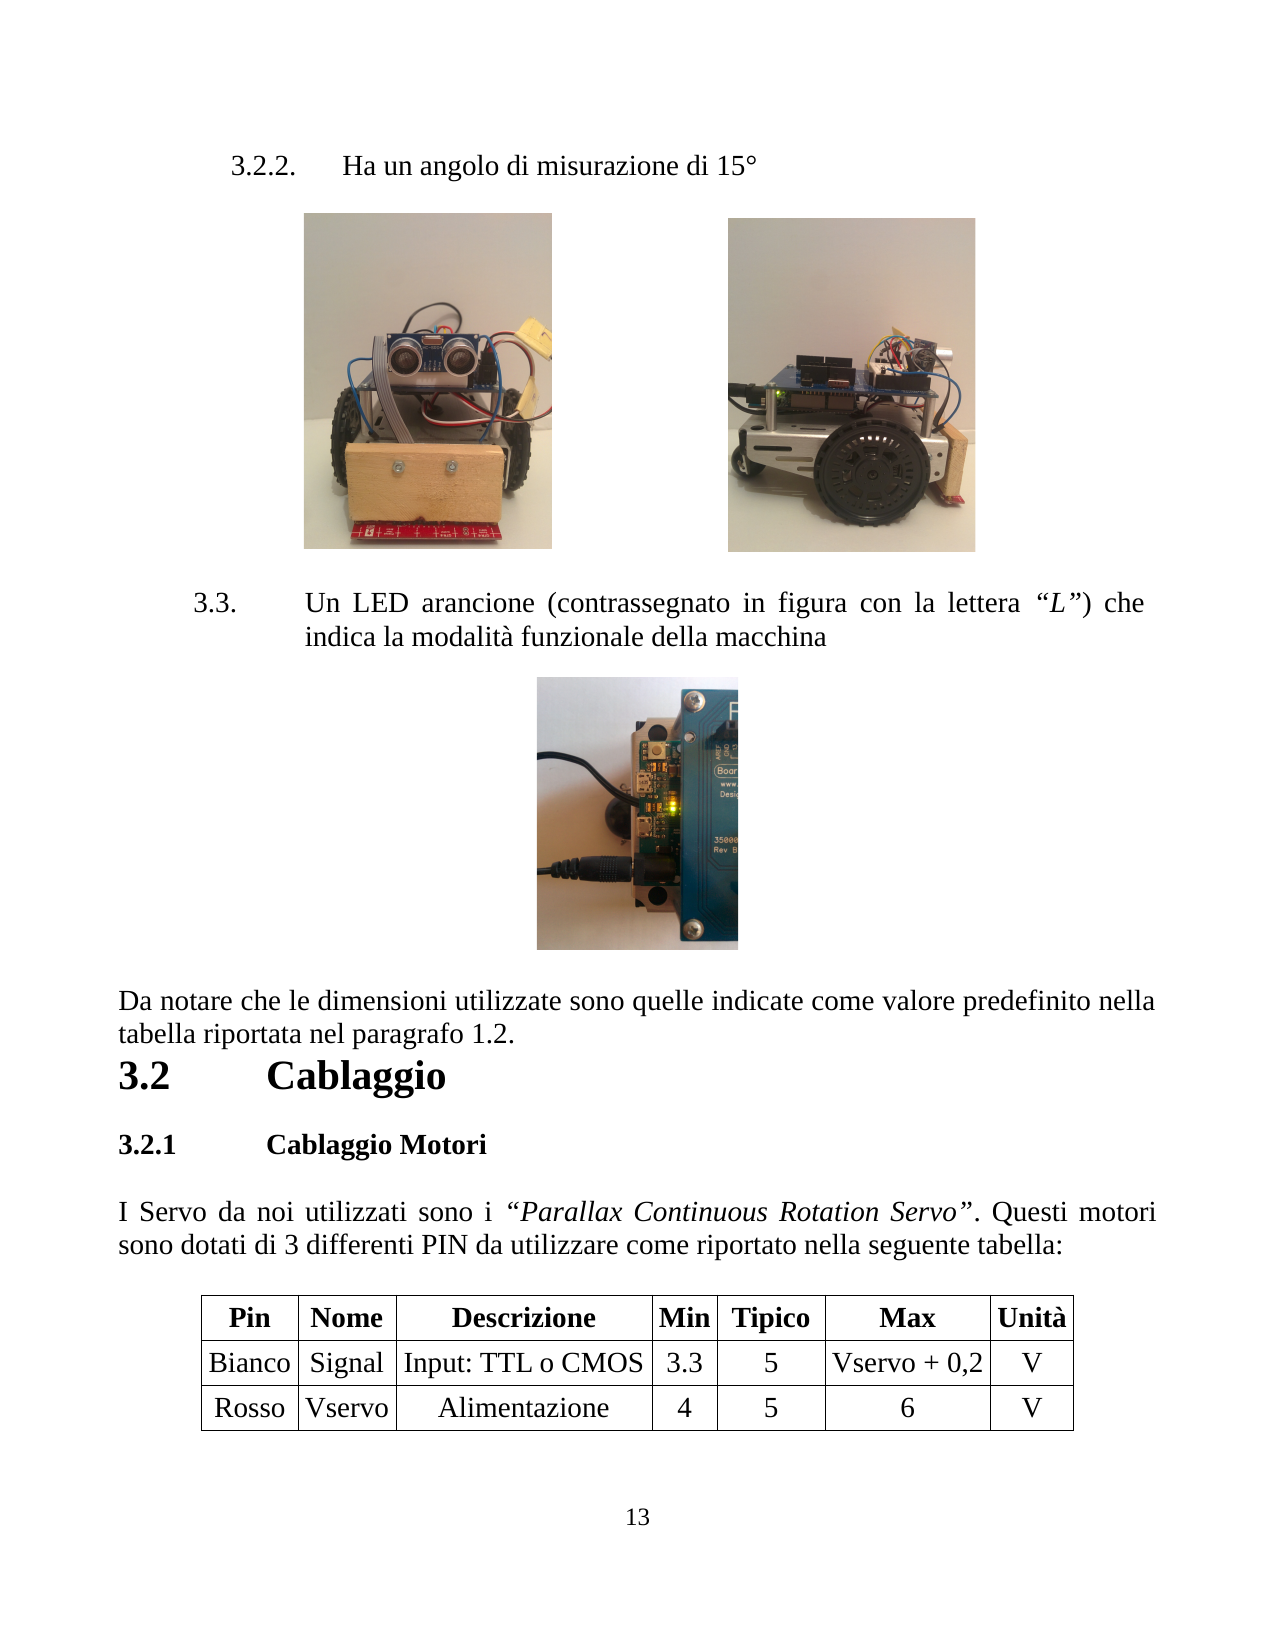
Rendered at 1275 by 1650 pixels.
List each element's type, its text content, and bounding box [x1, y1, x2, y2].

table_cell 3,3 [653, 1341, 717, 1385]
list Ha un angolo di misurazione di 15° [231, 148, 1157, 181]
table_header Descrizione [397, 1296, 652, 1340]
subtitle 3.2 Cablaggio [118, 1050, 1157, 1098]
picture [728, 218, 976, 552]
table_cell Alimentazione [397, 1386, 652, 1430]
table_cell Bianco [202, 1341, 298, 1385]
table_header Max [826, 1296, 990, 1340]
table_cell Input: TTL o CMOS [397, 1341, 652, 1385]
table_cell Vservo + 0,2 [826, 1341, 990, 1385]
table_header Min [653, 1296, 717, 1340]
list Un LED arancione (contrassegnato in figura con la lettera “L”) che indica la modalità funzionale della macchina [193, 586, 1157, 653]
table_cell 5 [718, 1341, 825, 1385]
picture [536, 677, 739, 950]
subtitle 3.2.1 Cablaggio Motori [118, 1127, 1157, 1160]
table_header Pin [202, 1296, 298, 1340]
table_cell 4 [653, 1386, 717, 1430]
table_header Unità [991, 1296, 1073, 1340]
table_cell Rosso [202, 1386, 298, 1430]
table_cell Signal [299, 1341, 396, 1385]
table_cell 5 [718, 1386, 825, 1430]
table_cell 6 [826, 1386, 990, 1430]
table_header Tipico [718, 1296, 825, 1340]
table_header Nome [299, 1296, 396, 1340]
text I Servo da noi utilizzati sono i “Parallax Continuous Rotation Servo”. Questi motori sono dotati di 3 differenti PIN da utilizzare come riportato nella seguente tabella: [118, 1194, 1157, 1261]
text Da notare che le dimensioni utilizzate sono quelle indicate come valore predefinito nella tabella riportata nel paragrafo 1.2. [118, 983, 1157, 1050]
picture [303, 213, 552, 549]
table_cell V [991, 1386, 1073, 1430]
table_cell V [991, 1341, 1073, 1385]
table_cell Vservo [299, 1386, 396, 1430]
